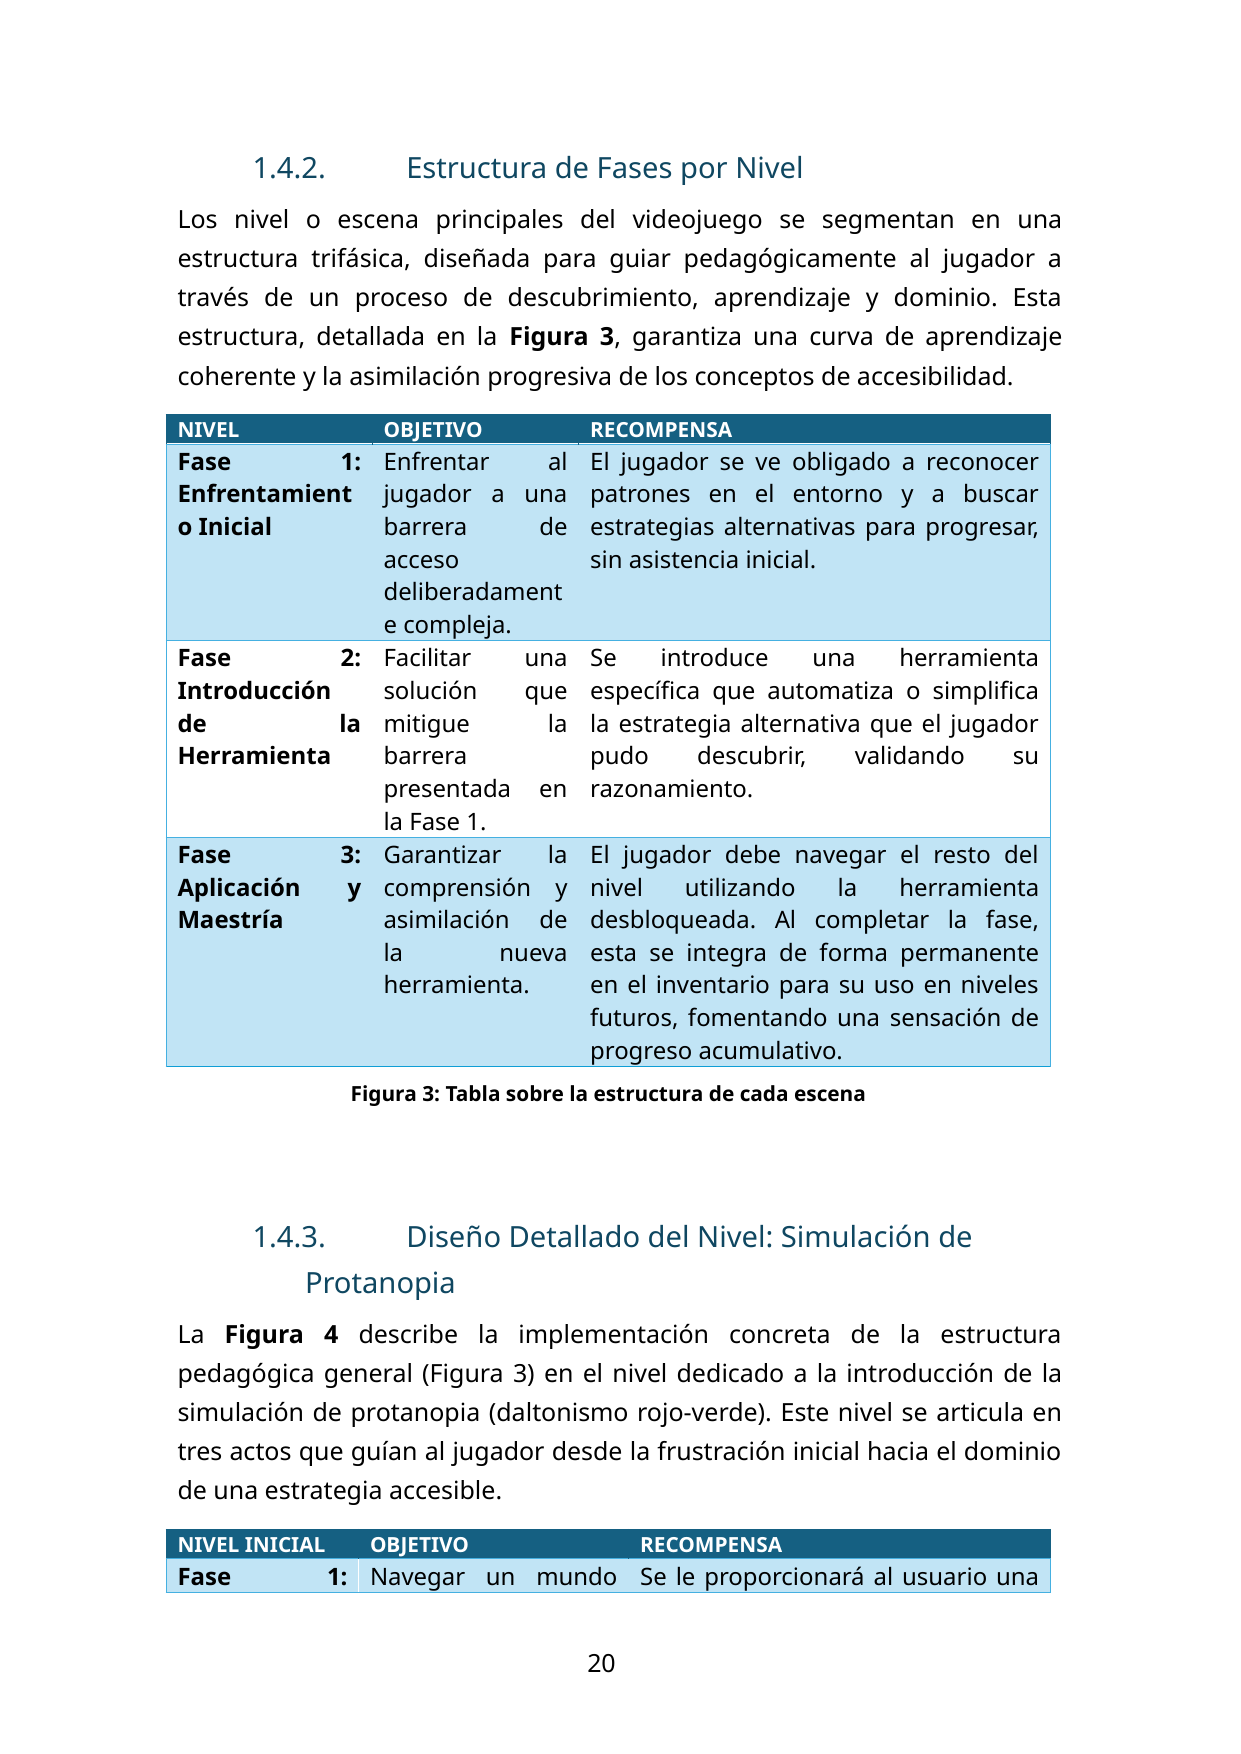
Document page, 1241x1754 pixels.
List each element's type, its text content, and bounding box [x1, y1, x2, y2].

text La Figura 4 describe la implementación concreta de la estructura pedagógica general (Figura 3) en el nivel dedicado a la introducción de la simulación de protanopia (daltonismo rojo-verde). Este nivel se articula en tres actos que guían al jugador desde la frustración inicial hacia el dominio de una estrategia accesible. [177, 1316, 1063, 1507]
table_header OBJETIVO [373, 415, 578, 443]
table_cell Se introduce una herramienta específica que automatiza o simplifica la estrategia alternativa que el jugador pudo descubrir, validando su razonamiento. [579, 641, 1050, 837]
table_cell Garantizar la comprensión y asimilación de la nueva herramienta. [372, 838, 579, 1066]
table_header NIVEL [167, 415, 372, 443]
table_cell Navegar un mundo [359, 1559, 629, 1592]
subtitle Diseño Detallado del Nivel: Simulación de Protanopia [252, 1217, 1063, 1302]
table_header RECOMPENSA [629, 1530, 1050, 1558]
table_cell Se le proporcionará al usuario una [629, 1559, 1050, 1592]
table_cell Facilitar una solución que mitigue la barrera presentada en la Fase 1. [372, 641, 579, 837]
table_cell El jugador se ve obligado a reconocer patrones en el entorno y a buscar estrategias alternativas para progresar, sin asistencia inicial. [579, 445, 1050, 640]
table_cell Figura 3: Tabla sobre la estructura de cada escena [166, 1067, 1051, 1120]
table_header RECOMPENSA [579, 415, 1050, 443]
table_header OBJETIVO [359, 1530, 628, 1558]
subtitle Estructura de Fases por Nivel [252, 148, 1063, 187]
table_cell Fase 1: [167, 1559, 358, 1592]
table_cell Enfrentar al jugador a una barrera de acceso deliberadamente compleja. [372, 445, 579, 640]
table_cell Fase 3: Aplicación y Maestría [167, 838, 372, 1066]
table_cell El jugador debe navegar el resto del nivel utilizando la herramienta desbloqueada. Al completar la fase, esta se integra de forma permanente en el inventario para su uso en niveles futuros, fomentando una sensación de progreso acumulativo. [579, 838, 1050, 1066]
text Los nivel o escena principales del videojuego se segmentan en una estructura trifásica, diseñada para guiar pedagógicamente al jugador a través de un proceso de descubrimiento, aprendizaje y dominio. Esta estructura, detallada en la Figura 3, garantiza una curva de aprendizaje coherente y la asimilación progresiva de los conceptos de accesibilidad. [177, 202, 1063, 392]
table_header NIVEL INICIAL [167, 1530, 358, 1558]
table_cell Fase 1: Enfrentamiento Inicial [167, 445, 372, 640]
table_cell Fase 2: Introducción de la Herramienta [167, 641, 372, 837]
